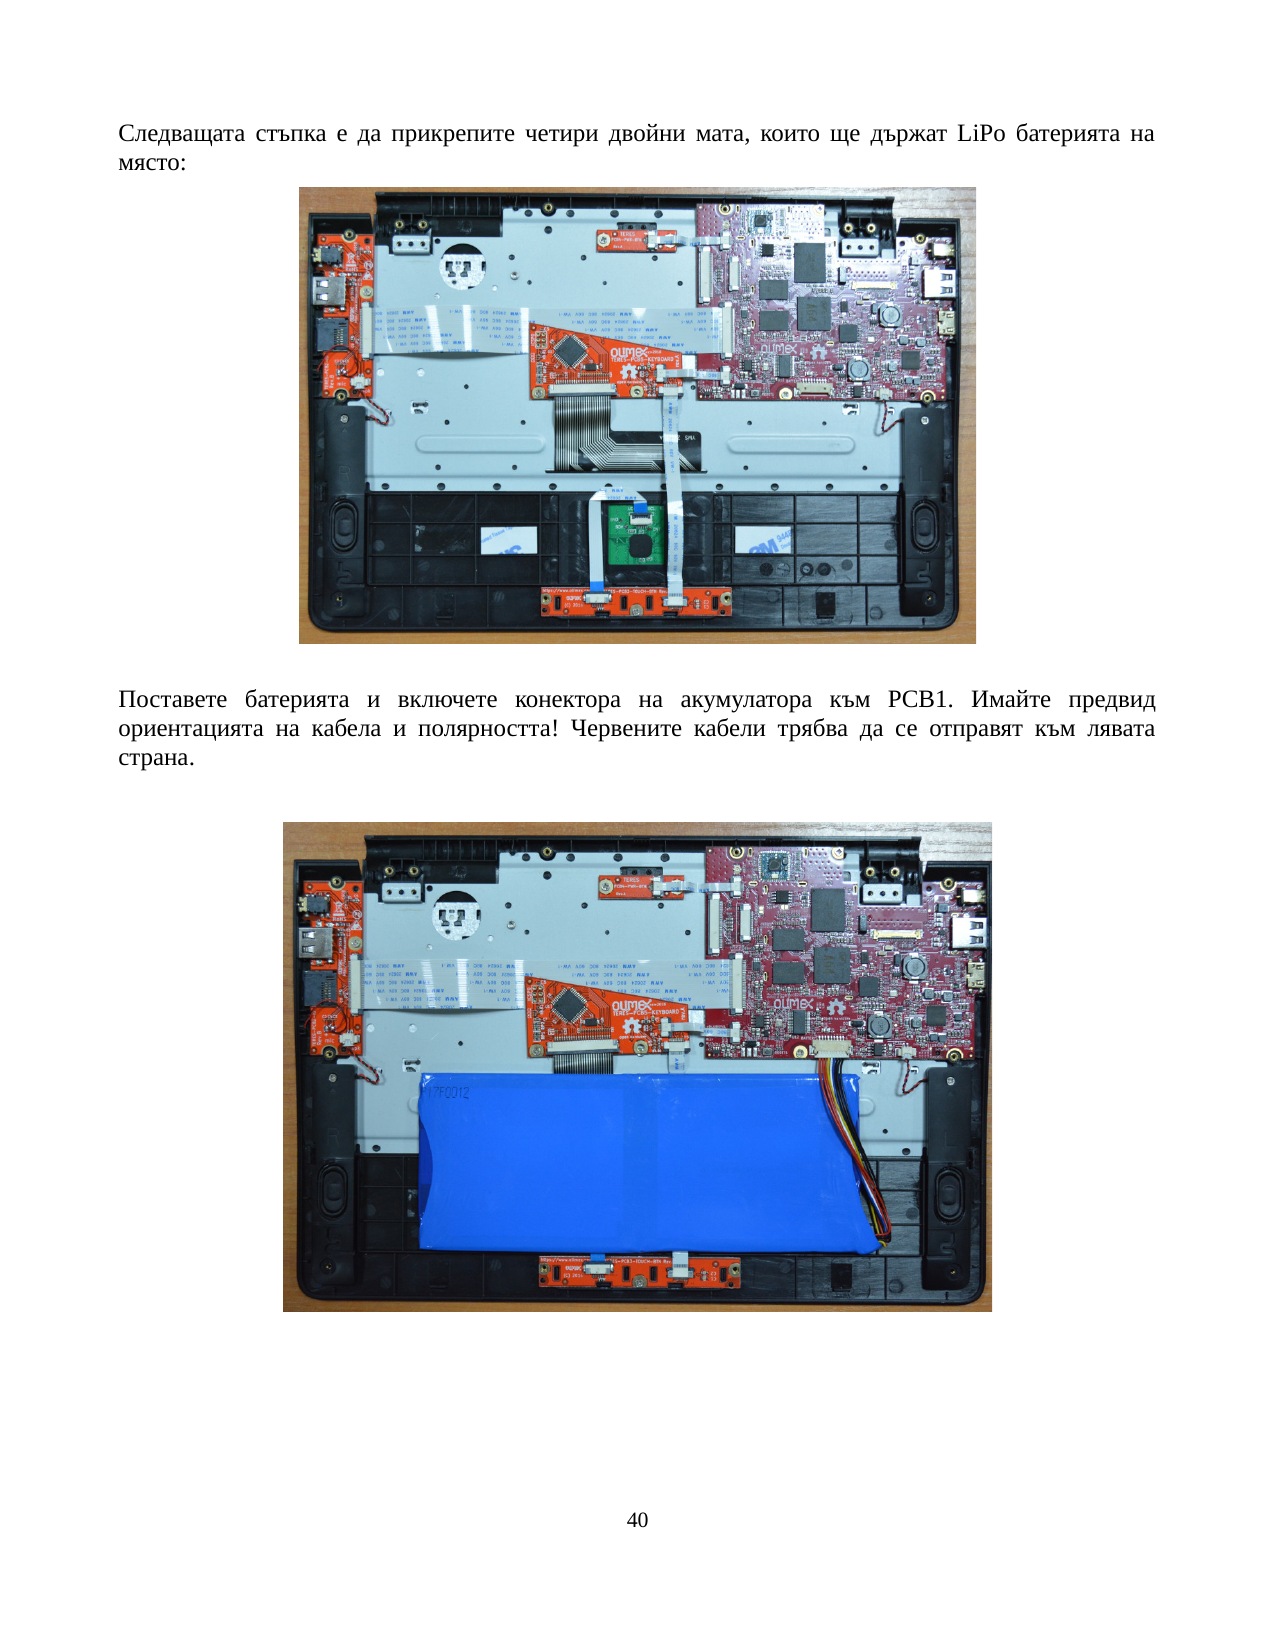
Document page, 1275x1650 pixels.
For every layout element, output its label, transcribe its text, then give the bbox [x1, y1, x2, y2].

picture [283, 822, 993, 1312]
text Поставете батерията и включете конектора на акумулатора към PCB1. Имайте предвид ориентацията на кабела и полярността! Червените кабели трябва да се отправят към лявата страна. [118, 684, 1157, 770]
picture [299, 187, 977, 644]
text Следващата стъпка е да прикрепите четири двойни мата, които ще държат LiPo батерията на място: [118, 118, 1157, 176]
